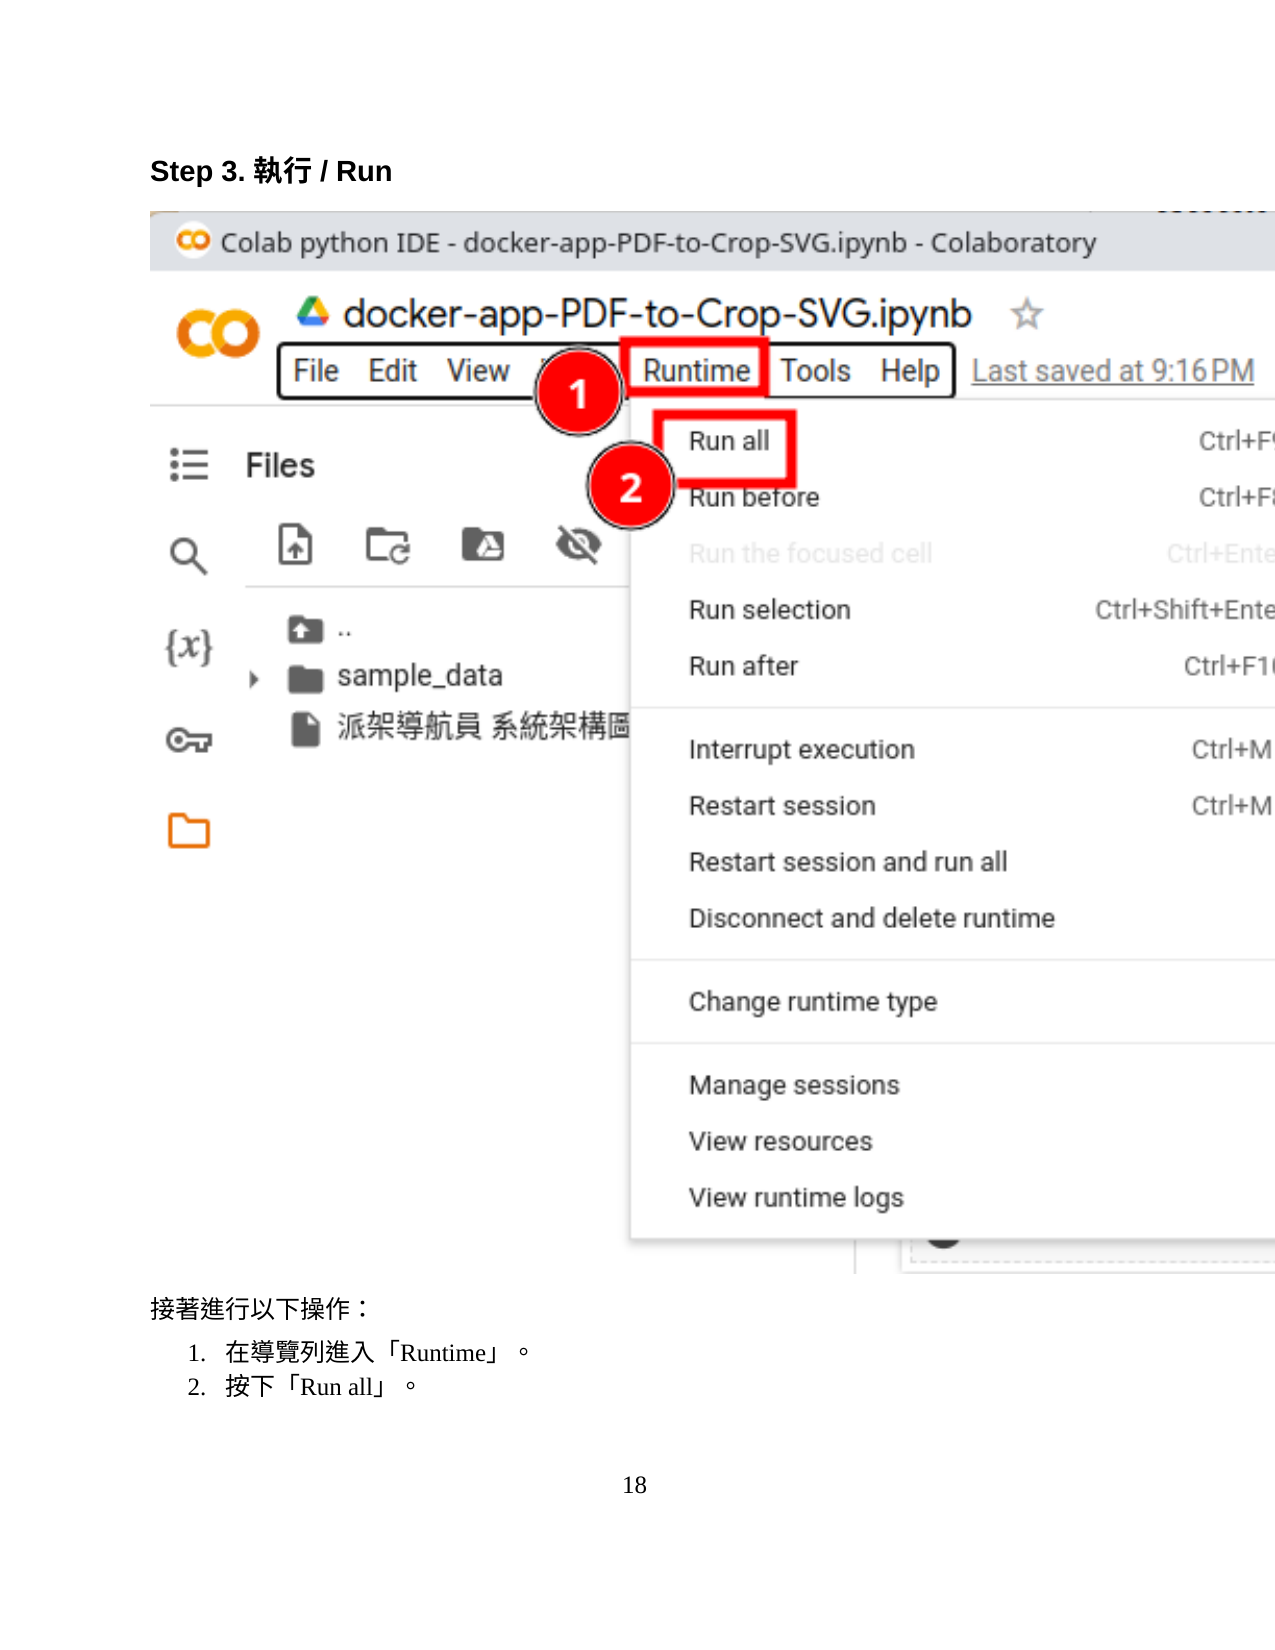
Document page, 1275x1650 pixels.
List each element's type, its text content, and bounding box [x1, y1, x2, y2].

picture [150, 211, 1275, 1274]
list 在導覽列進入「Runtime」。 [187, 1334, 1125, 1369]
text 接著進行以下操作： [150, 1292, 1125, 1326]
subtitle Step 3. 執行 / Run [150, 150, 1125, 190]
list 按下「Run all」。 [187, 1369, 1125, 1403]
